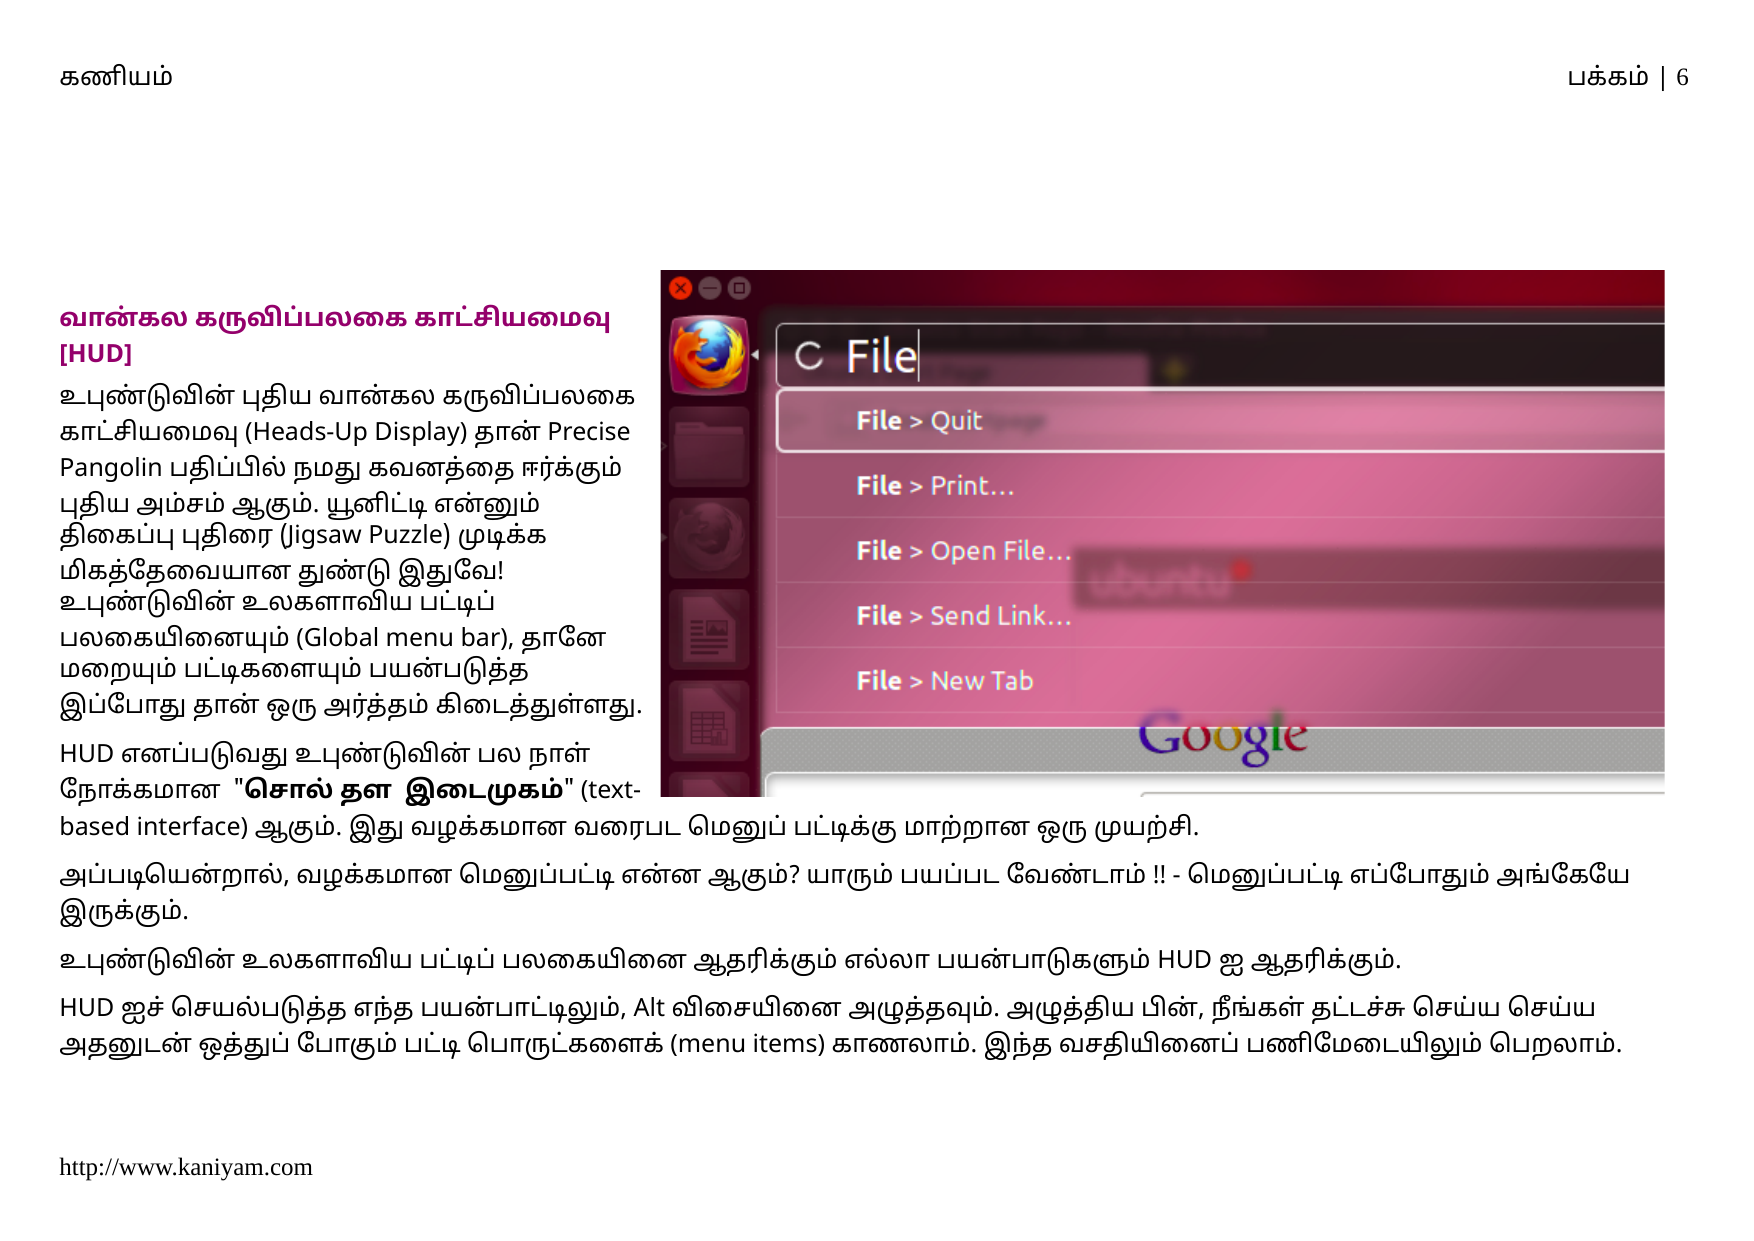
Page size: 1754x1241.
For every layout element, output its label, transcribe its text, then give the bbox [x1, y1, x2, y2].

text HUD ஐச் செயல்படுத்த எந்த பயன்பாட்டிலும், Alt விசையினை அழுத்தவும். அழுத்திய பின், நீங்கள் தட்டச்சு செய்ய செய்ய அதனுடன் ஒத்துப் போகும் பட்டி பொருட்களைக் (menu items) காணலாம். இந்த வசதியினைப் பணிமேடையிலும் பெறலாம். [59, 990, 1695, 1062]
text [1665, 305, 1695, 370]
text உபுண்டுவின் புதிய வான்கல கருவிப்பலகை காட்சியமைவு (Heads-Up Display) தான் Precise Pangolin பதிப்பில் நமது கவனத்தை ஈர்க்கும் புதிய அம்சம் ஆகும். யூனிட்டி என்னும் திகைப்பு புதிரை (Jigsaw Puzzle) முடிக்க மிகத்தேவையான துண்டு இதுவே! உபுண்டுவின் உலகளாவிய பட்டிப் பலகையினையும் (Global menu bar), தானே மறையும் பட்டிகளையும் பயன்படுத்த இப்போது தான் ஒரு அர்த்தம் கிடைத்துள்ளது. [59, 382, 660, 723]
text உபுண்டுவின் உலகளாவிய பட்டிப் பலகையினை ஆதரிக்கும் எல்லா பயன்பாடுகளும் HUD ஐ ஆதரிக்கும். [59, 941, 1695, 977]
text வான்கல கருவிப்பலகை காட்சியமைவு [HUD] [59, 305, 660, 370]
text [1665, 382, 1695, 723]
picture [660, 270, 1665, 797]
text அப்படியென்றால், வழக்கமான மெனுப்பட்டி என்ன ஆகும்? யாரும் பயப்பட வேண்டாம் !! - மெனுப்பட்டி எப்போதும் அங்கேயே இருக்கும். [59, 857, 1695, 929]
text HUD எனப்படுவது உபுண்டுவின் பல நாள் நோக்கமான "சொல் தள இடைமுகம்" (text-based interface) ஆகும். இது வழக்கமான வரைபட மெனுப் பட்டிக்கு மாற்றான ஒரு முயற்சி. [59, 735, 1695, 844]
